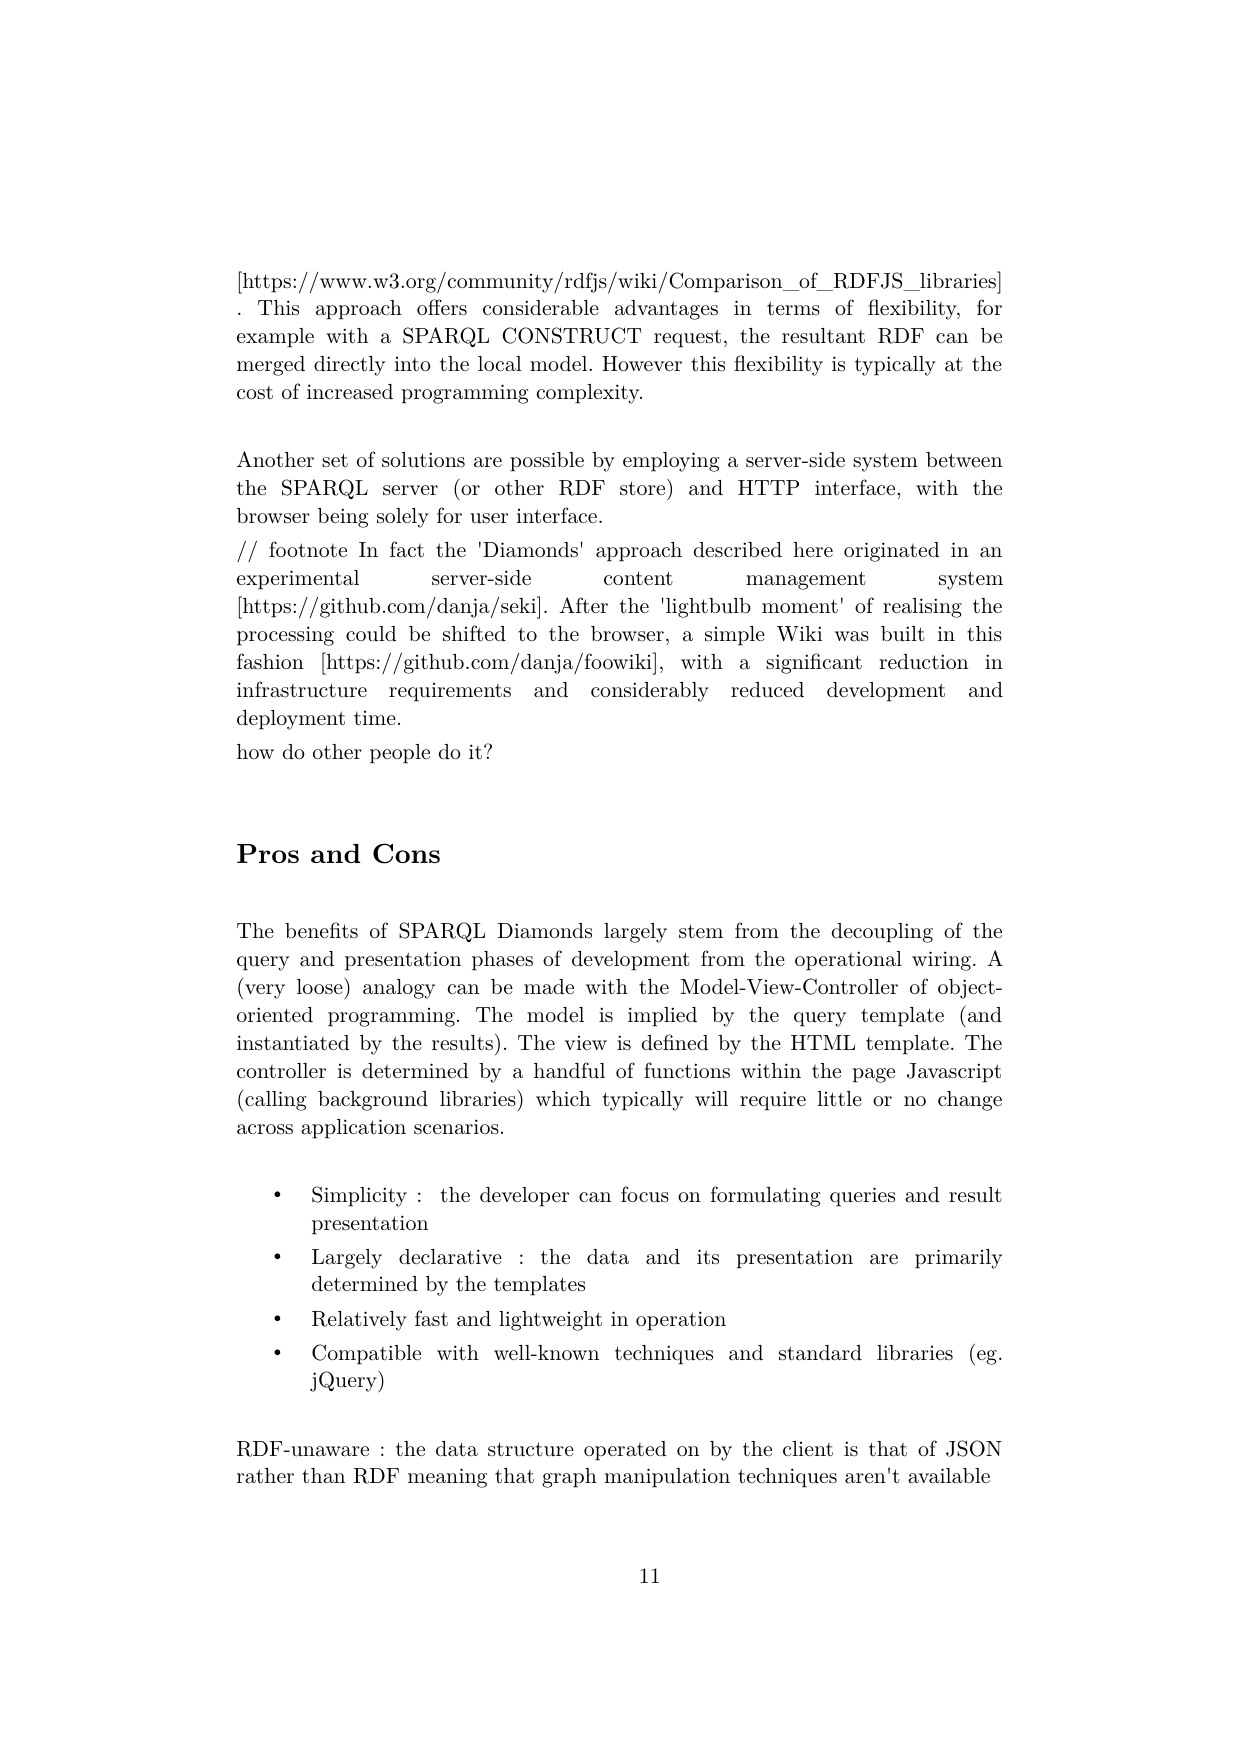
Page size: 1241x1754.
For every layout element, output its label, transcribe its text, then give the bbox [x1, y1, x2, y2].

text // footnote In fact the 'Diamonds' approach described here originated in an experimental server-side content management system [https://github.com/danja/seki]. After the 'lightbulb moment' of realising the processing could be shifted to the browser, a simple Wiki was built in this fashion [https://github.com/danja/foowiki], with a significant reduction in infrastructure requirements and considerably reduced development and deployment time. [236, 535, 1004, 731]
list Largely declarative : the data and its presentation are primarily determined by the templates [274, 1242, 1004, 1298]
text The benefits of SPARQL Diamonds largely stem from the decoupling of the query and presentation phases of development from the operational wiring. A (very loose) analogy can be made with the Model-View-Controller of object-oriented programming. The model is implied by the query template (and instantiated by the results). The view is defined by the HTML template. The controller is determined by a handful of functions within the page Javascript (calling background libraries) which typically will require little or no change across application scenarios. [236, 916, 1004, 1141]
text Another set of solutions are possible by employing a server-side system between the SPARQL server (or other RDF store) and HTTP interface, with the browser being solely for user interface. [236, 446, 1004, 529]
text RDF-unaware : the data structure operated on by the client is that of JSON rather than RDF meaning that graph manipulation techniques aren't available [236, 1434, 1004, 1489]
list Compatible with well-known techniques and standard libraries (eg. jQuery) [274, 1338, 1004, 1394]
text [https://www.w3.org/community/rdfjs/wiki/Comparison_of_RDFJS_libraries]. This approach offers considerable advantages in terms of flexibility, for example with a SPARQL CONSTRUCT request, the resultant RDF can be merged directly into the local model. However this flexibility is typically at the cost of increased programming complexity. [236, 266, 1004, 406]
text how do other people do it? [236, 737, 1004, 765]
list Relatively fast and lightweight in operation [274, 1304, 1004, 1332]
list Simplicity : the developer can focus on formulating queries and result presentation [274, 1180, 1004, 1236]
subtitle Pros and Cons [236, 834, 1004, 870]
